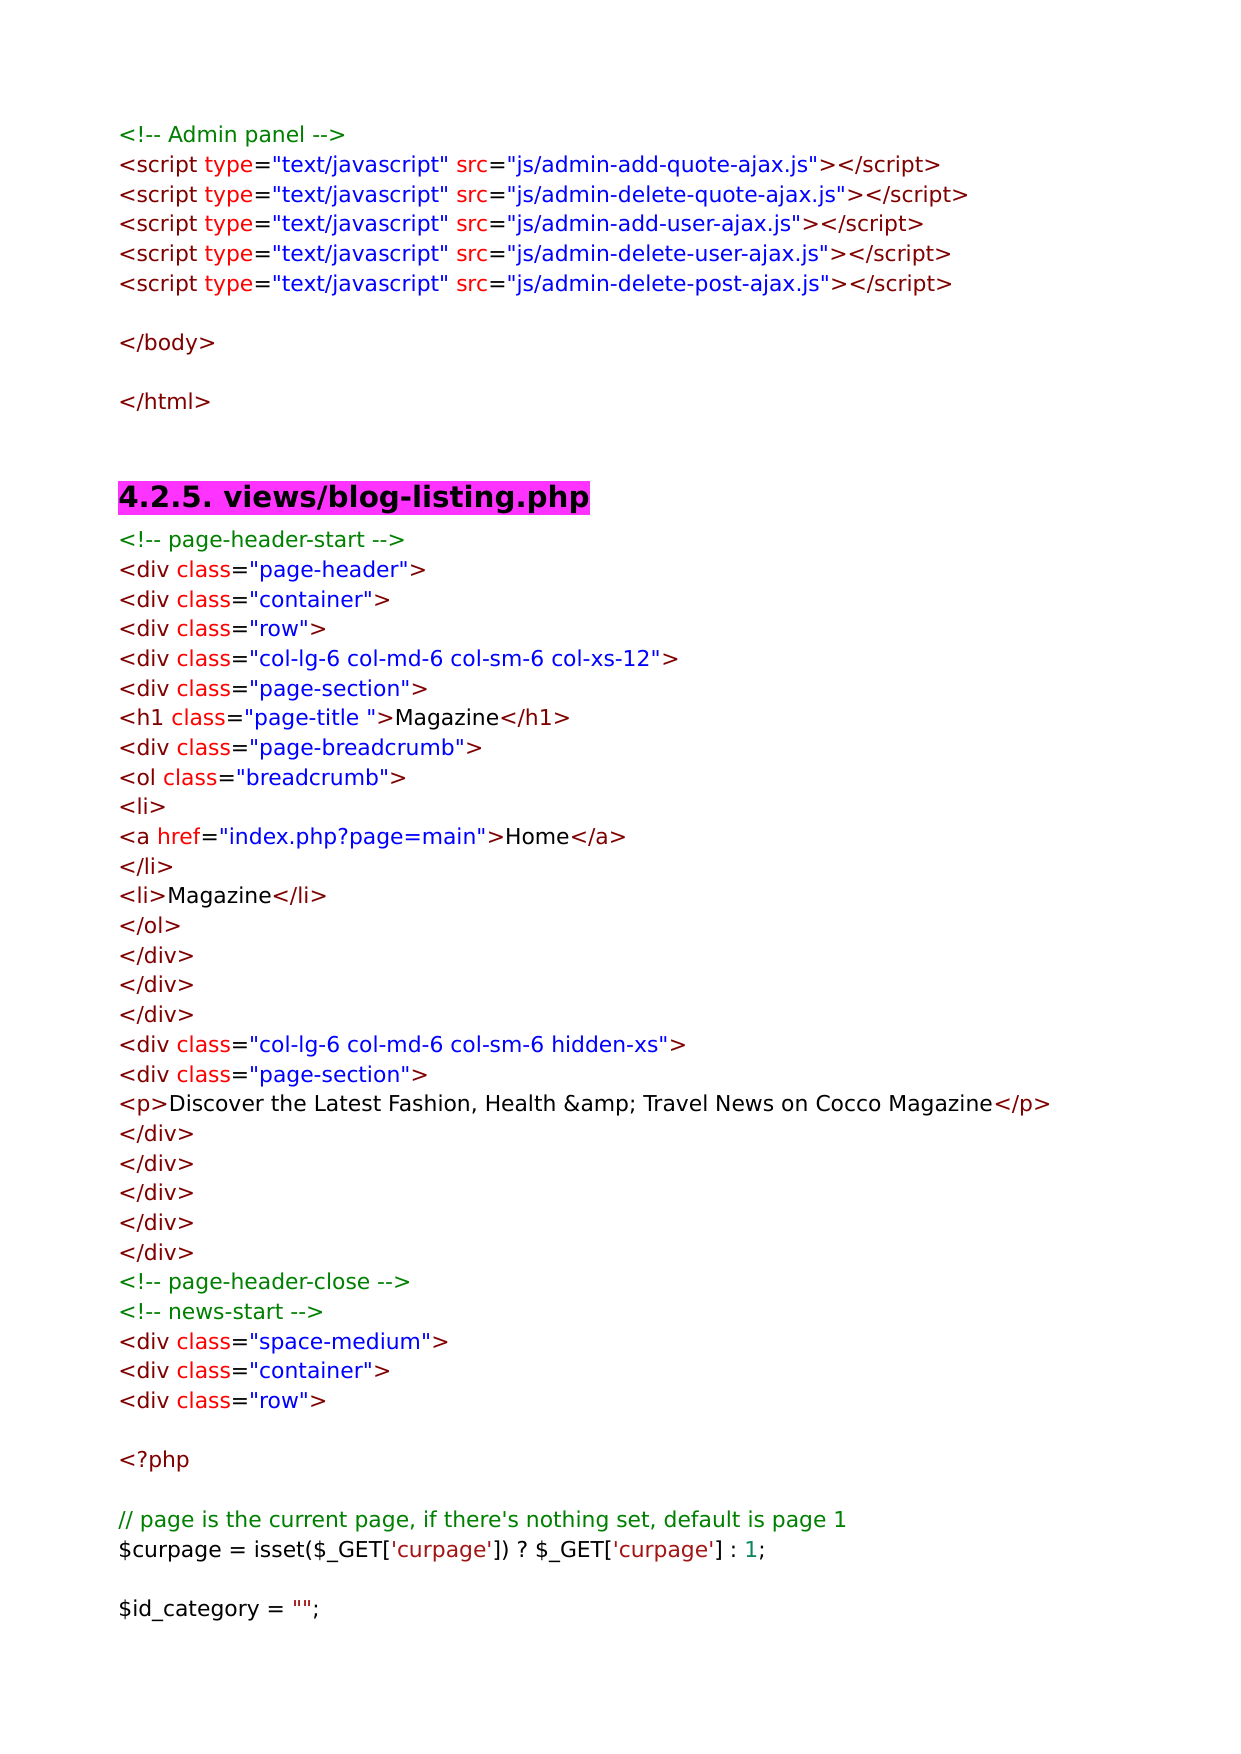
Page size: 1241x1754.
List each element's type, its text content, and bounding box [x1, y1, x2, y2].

text <li>Magazine</li> [118, 879, 1122, 909]
text <ol class="breadcrumb"> [118, 761, 1122, 790]
text </html> [118, 385, 1122, 415]
text <div class="row"> [118, 1384, 1122, 1414]
text </li> [118, 850, 1122, 879]
text <div class="col-lg-6 col-md-6 col-sm-6 hidden-xs"> [118, 1028, 1122, 1057]
text <div class="page-header"> [118, 553, 1122, 582]
text <div class="container"> [118, 582, 1122, 612]
text <!-- page-header-close --> [118, 1265, 1122, 1295]
text <!-- page-header-start --> [118, 527, 1122, 553]
text </div> [118, 939, 1122, 968]
text // page is the current page, if there's nothing set, default is page 1 [118, 1503, 1122, 1532]
text <div class="col-lg-6 col-md-6 col-sm-6 col-xs-12"> [118, 642, 1122, 672]
text <p>Discover the Latest Fashion, Health &amp; Travel News on Cocco Magazine</p> [118, 1087, 1122, 1117]
text </ol> [118, 909, 1122, 939]
text <script type="text/javascript" src="js/admin-add-quote-ajax.js"></script> [118, 148, 1122, 177]
text <div class="space-medium"> [118, 1325, 1122, 1354]
text <script type="text/javascript" src="js/admin-delete-user-ajax.js"></script> [118, 237, 1122, 267]
text <div class="page-breadcrumb"> [118, 731, 1122, 761]
text <script type="text/javascript" src="js/admin-delete-quote-ajax.js"></script> [118, 177, 1122, 207]
text <a href="index.php?page=main">Home</a> [118, 820, 1122, 850]
text <div class="container"> [118, 1354, 1122, 1384]
text <h1 class="page-title ">Magazine</h1> [118, 701, 1122, 731]
text <li> [118, 790, 1122, 820]
text </div> [118, 1206, 1122, 1236]
text </body> [118, 326, 1122, 356]
text <div class="row"> [118, 612, 1122, 642]
text </div> [118, 998, 1122, 1028]
text </div> [118, 1147, 1122, 1176]
text <div class="page-section"> [118, 1057, 1122, 1087]
text $id_category = ""; [118, 1592, 1122, 1622]
text <script type="text/javascript" src="js/admin-add-user-ajax.js"></script> [118, 207, 1122, 237]
text </div> [118, 1236, 1122, 1265]
text $curpage = isset($_GET['curpage']) ? $_GET['curpage'] : 1; [118, 1532, 1122, 1562]
text </div> [118, 1117, 1122, 1147]
text </div> [118, 968, 1122, 998]
subtitle 4.2.5. views/blog-listing.php [118, 481, 1122, 515]
text <!-- Admin panel --> [118, 118, 1122, 148]
text <?php [118, 1443, 1122, 1473]
text <div class="page-section"> [118, 672, 1122, 701]
text </div> [118, 1176, 1122, 1206]
text <!-- news-start --> [118, 1295, 1122, 1325]
text <script type="text/javascript" src="js/admin-delete-post-ajax.js"></script> [118, 267, 1122, 296]
